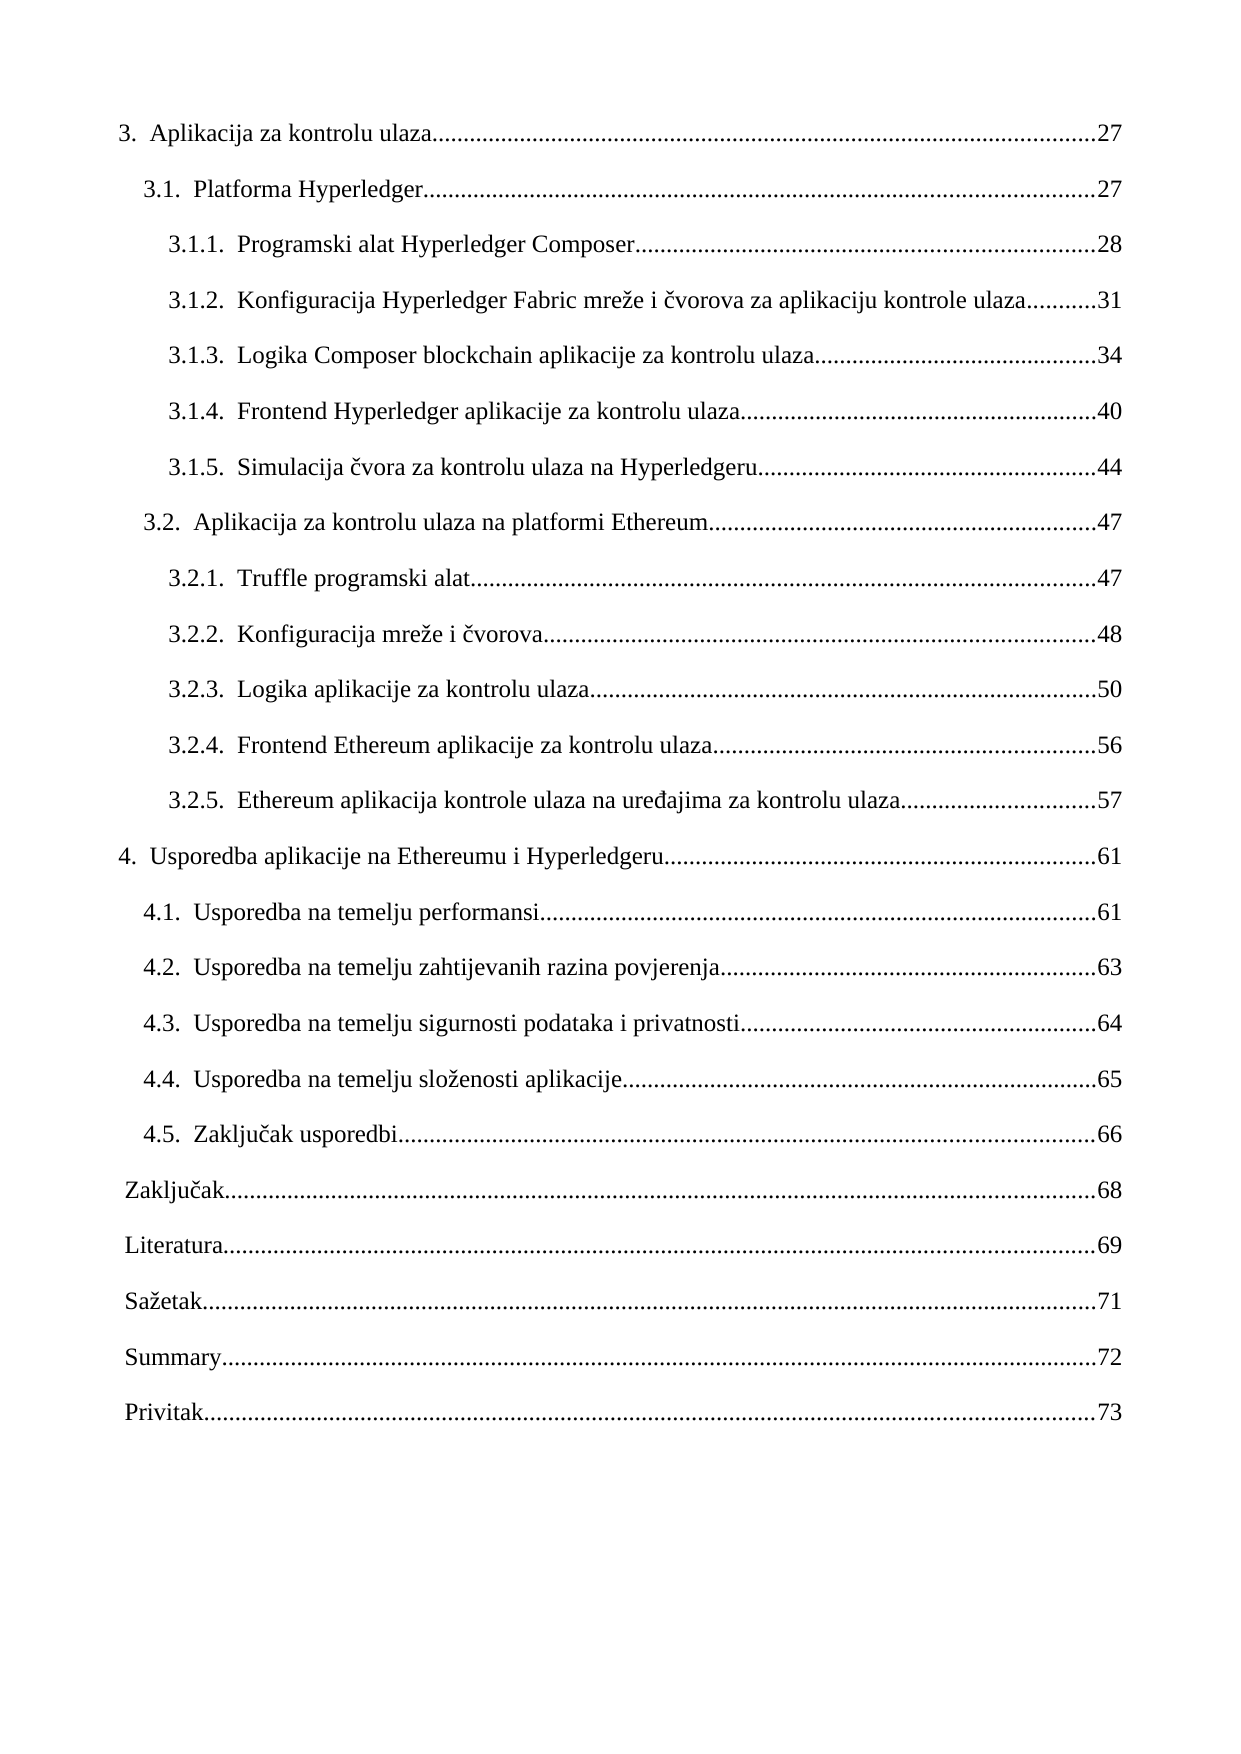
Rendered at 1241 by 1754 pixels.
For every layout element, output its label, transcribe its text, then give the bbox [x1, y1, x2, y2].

text 4.4. Usporedba na temelju složenosti aplikacije 65 [143, 1064, 1122, 1092]
text 3.2. Aplikacija za kontrolu ulaza na platformi Ethereum 47 [143, 507, 1122, 536]
text 3.2.1. Truffle programski alat 47 [168, 563, 1122, 592]
text 3.2.4. Frontend Ethereum aplikacije za kontrolu ulaza 56 [168, 730, 1122, 759]
text 4.5. Zaključak usporedbi 66 [143, 1119, 1122, 1148]
text 3. Aplikacija za kontrolu ulaza 27 [118, 118, 1122, 147]
text 3.1.3. Logika Composer blockchain aplikacije za kontrolu ulaza 34 [168, 341, 1122, 369]
text 3.1. Platforma Hyperledger 27 [143, 174, 1122, 202]
text 3.2.3. Logika aplikacije za kontrolu ulaza 50 [168, 674, 1122, 703]
text 3.1.5. Simulacija čvora za kontrolu ulaza na Hyperledgeru 44 [168, 452, 1122, 481]
text 4.3. Usporedba na temelju sigurnosti podataka i privatnosti 64 [143, 1008, 1122, 1037]
text Privitak 73 [118, 1397, 1122, 1426]
text 4.2. Usporedba na temelju zahtijevanih razina povjerenja 63 [143, 952, 1122, 981]
text 4.1. Usporedba na temelju performansi 61 [143, 897, 1122, 926]
text Literatura 69 [118, 1231, 1122, 1259]
text Zaključak 68 [118, 1175, 1122, 1204]
text 3.1.1. Programski alat Hyperledger Composer 28 [168, 229, 1122, 258]
text 3.2.2. Konfiguracija mreže i čvorova 48 [168, 619, 1122, 647]
text Summary 72 [118, 1342, 1122, 1371]
text Sažetak 71 [118, 1286, 1122, 1315]
text 3.2.5. Ethereum aplikacija kontrole ulaza na uređajima za kontrolu ulaza 57 [168, 786, 1122, 814]
text 3.1.4. Frontend Hyperledger aplikacije za kontrolu ulaza 40 [168, 396, 1122, 425]
text 3.1.2. Konfiguracija Hyperledger Fabric mreže i čvorova za aplikaciju kontrole ulaza 31 [168, 285, 1122, 314]
text 4. Usporedba aplikacije na Ethereumu i Hyperledgeru 61 [118, 841, 1122, 870]
